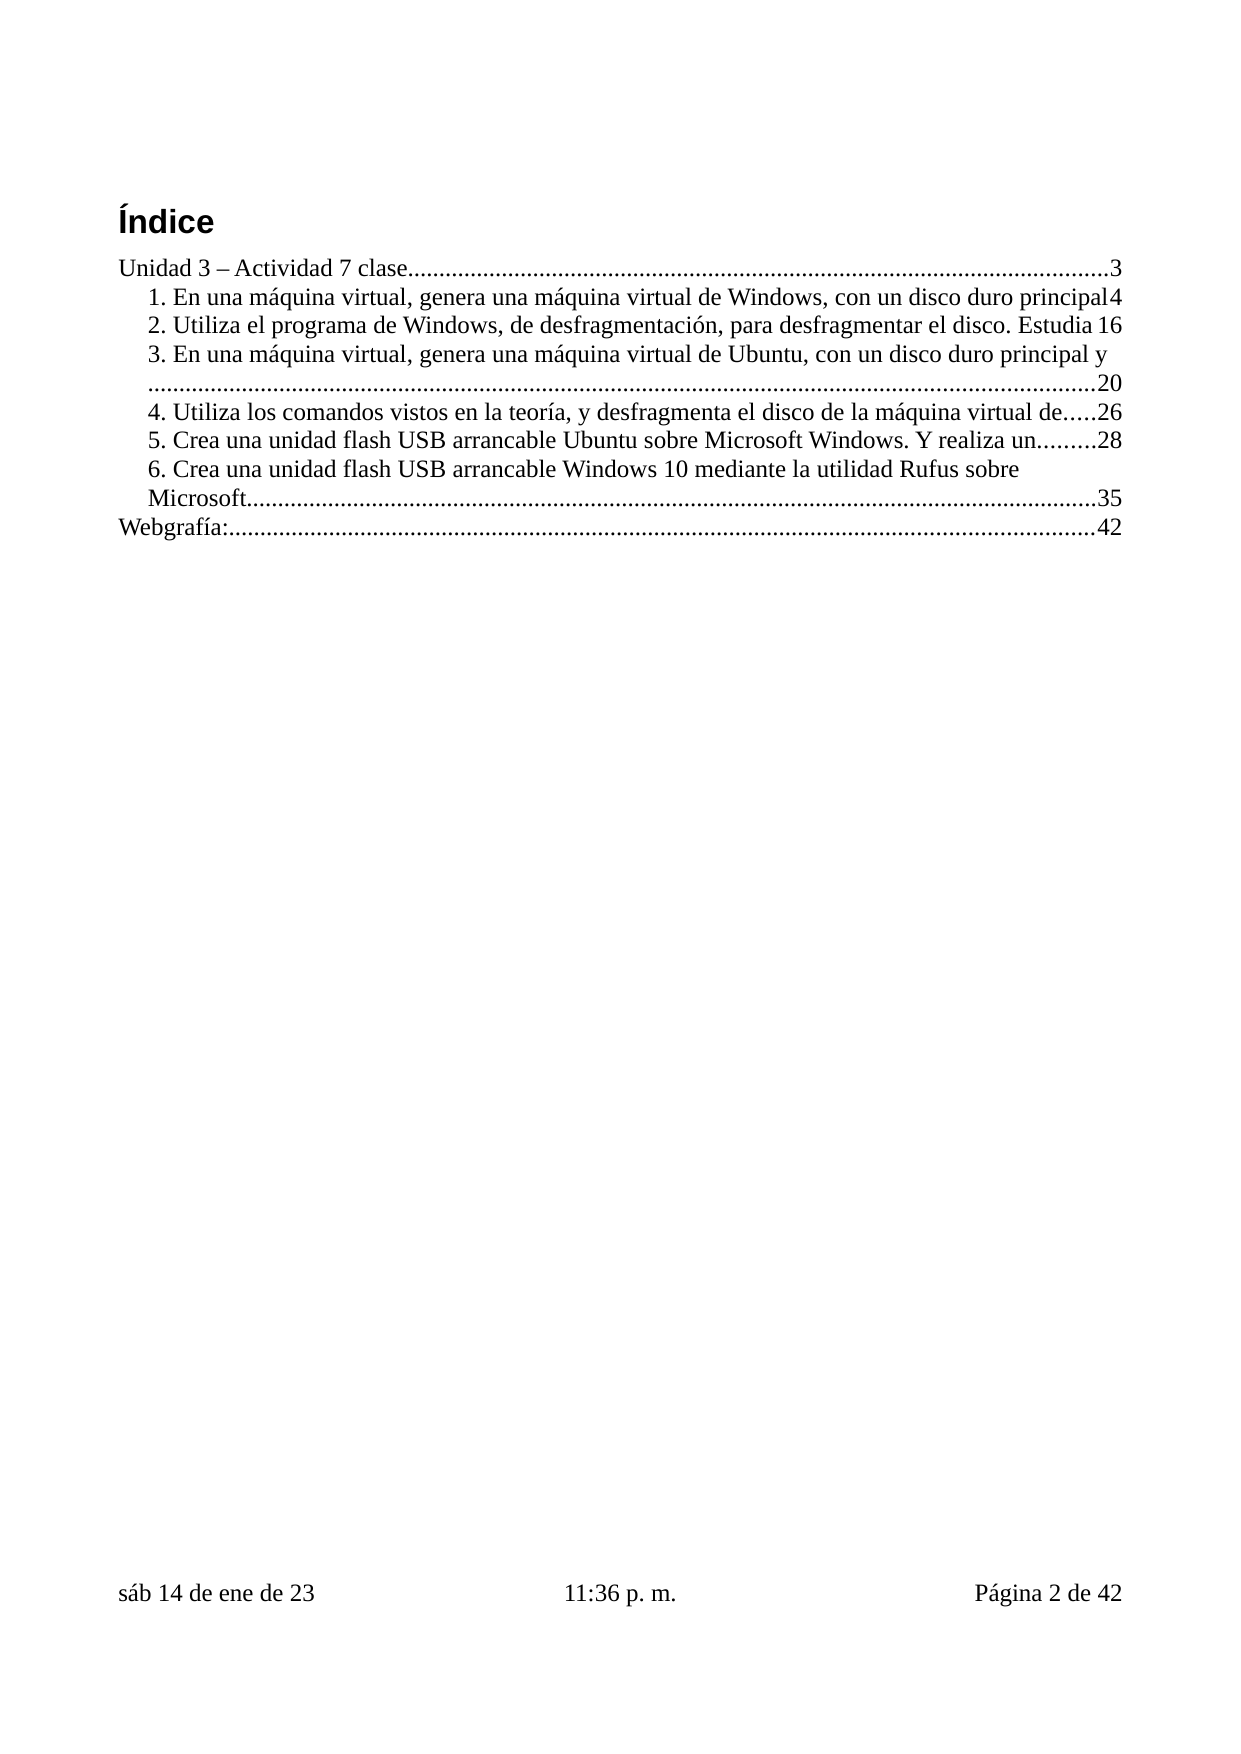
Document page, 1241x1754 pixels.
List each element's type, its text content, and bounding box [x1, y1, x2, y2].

text Unidad 3 – Actividad 7 clase 3 [118, 253, 1122, 282]
text 3. En una máquina virtual, genera una máquina virtual de Ubuntu, con un disco duro principal y 20 [148, 339, 1122, 397]
text 1. En una máquina virtual, genera una máquina virtual de Windows, con un disco duro principal 4 [148, 282, 1122, 311]
text 4. Utiliza los comandos vistos en la teoría, y desfragmenta el disco de la máquina virtual de 26 [148, 397, 1122, 426]
text 5. Crea una unidad flash USB arrancable Ubuntu sobre Microsoft Windows. Y realiza un 28 [148, 426, 1122, 454]
text Webgrafía: 42 [118, 512, 1122, 541]
text 2. Utiliza el programa de Windows, de desfragmentación, para desfragmentar el disco. Estudia 16 [148, 311, 1122, 339]
text 6. Crea una unidad flash USB arrancable Windows 10 mediante la utilidad Rufus sobre Microsoft 35 [148, 454, 1122, 512]
subtitle Índice [118, 202, 1122, 241]
